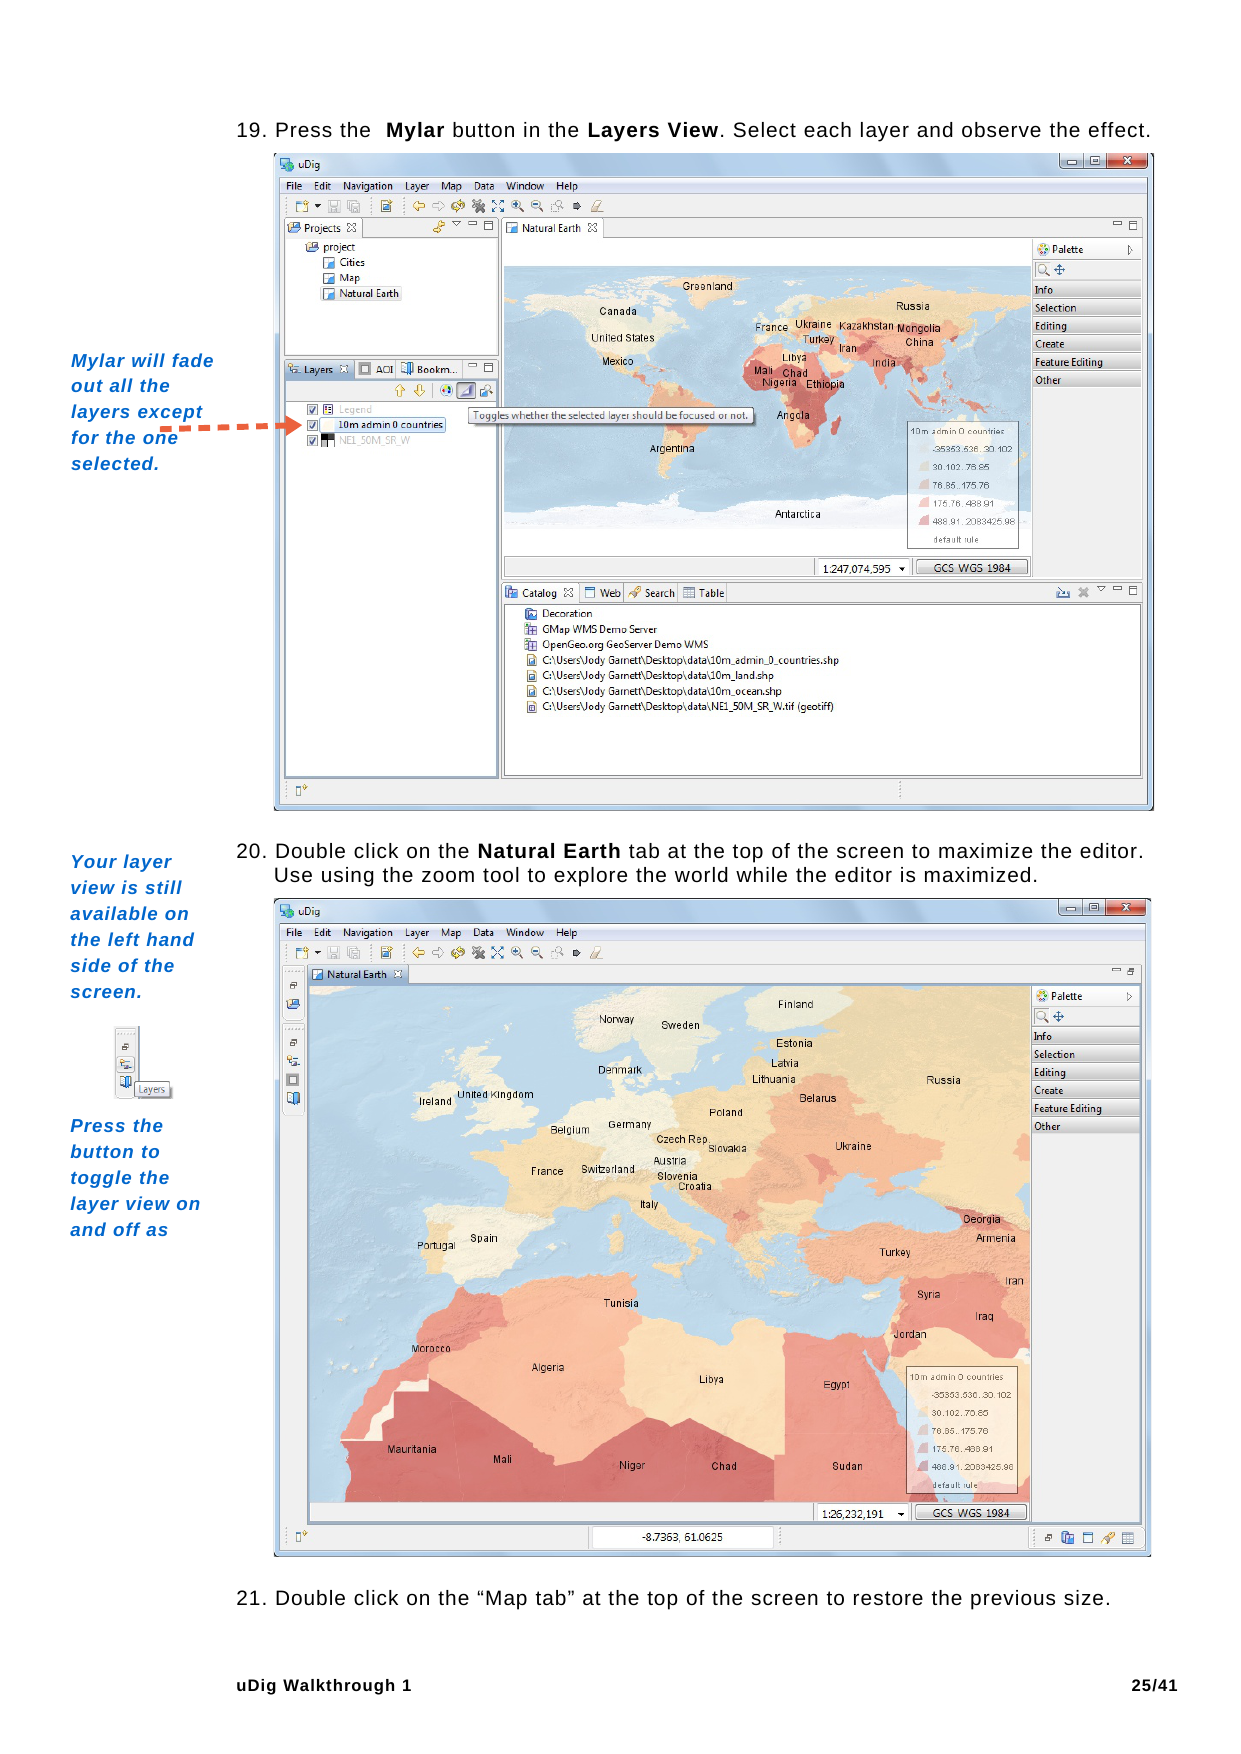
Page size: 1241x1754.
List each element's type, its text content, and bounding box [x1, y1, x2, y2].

picture [273, 153, 1155, 811]
list Press the Mylar button in the Layers View. Select each layer and observe the effect. [236, 118, 1181, 822]
list Double click on the Natural Earth tab at the top of the screen to maximize the editor. Use using the zoom tool to explore the world while the editor is maximized. [236, 839, 1181, 1569]
list Double click on the “Map tab” at the top of the screen to restore the previous size. [236, 1586, 1181, 1609]
list Mylar will fade out all the layers except for the one selected. [71, 349, 222, 474]
picture [273, 898, 1152, 1557]
list Press the button to toggle the layer view on and off as needed. [70, 1024, 220, 1245]
list Your layer view is still available on the left hand side of the screen. [70, 851, 220, 1002]
